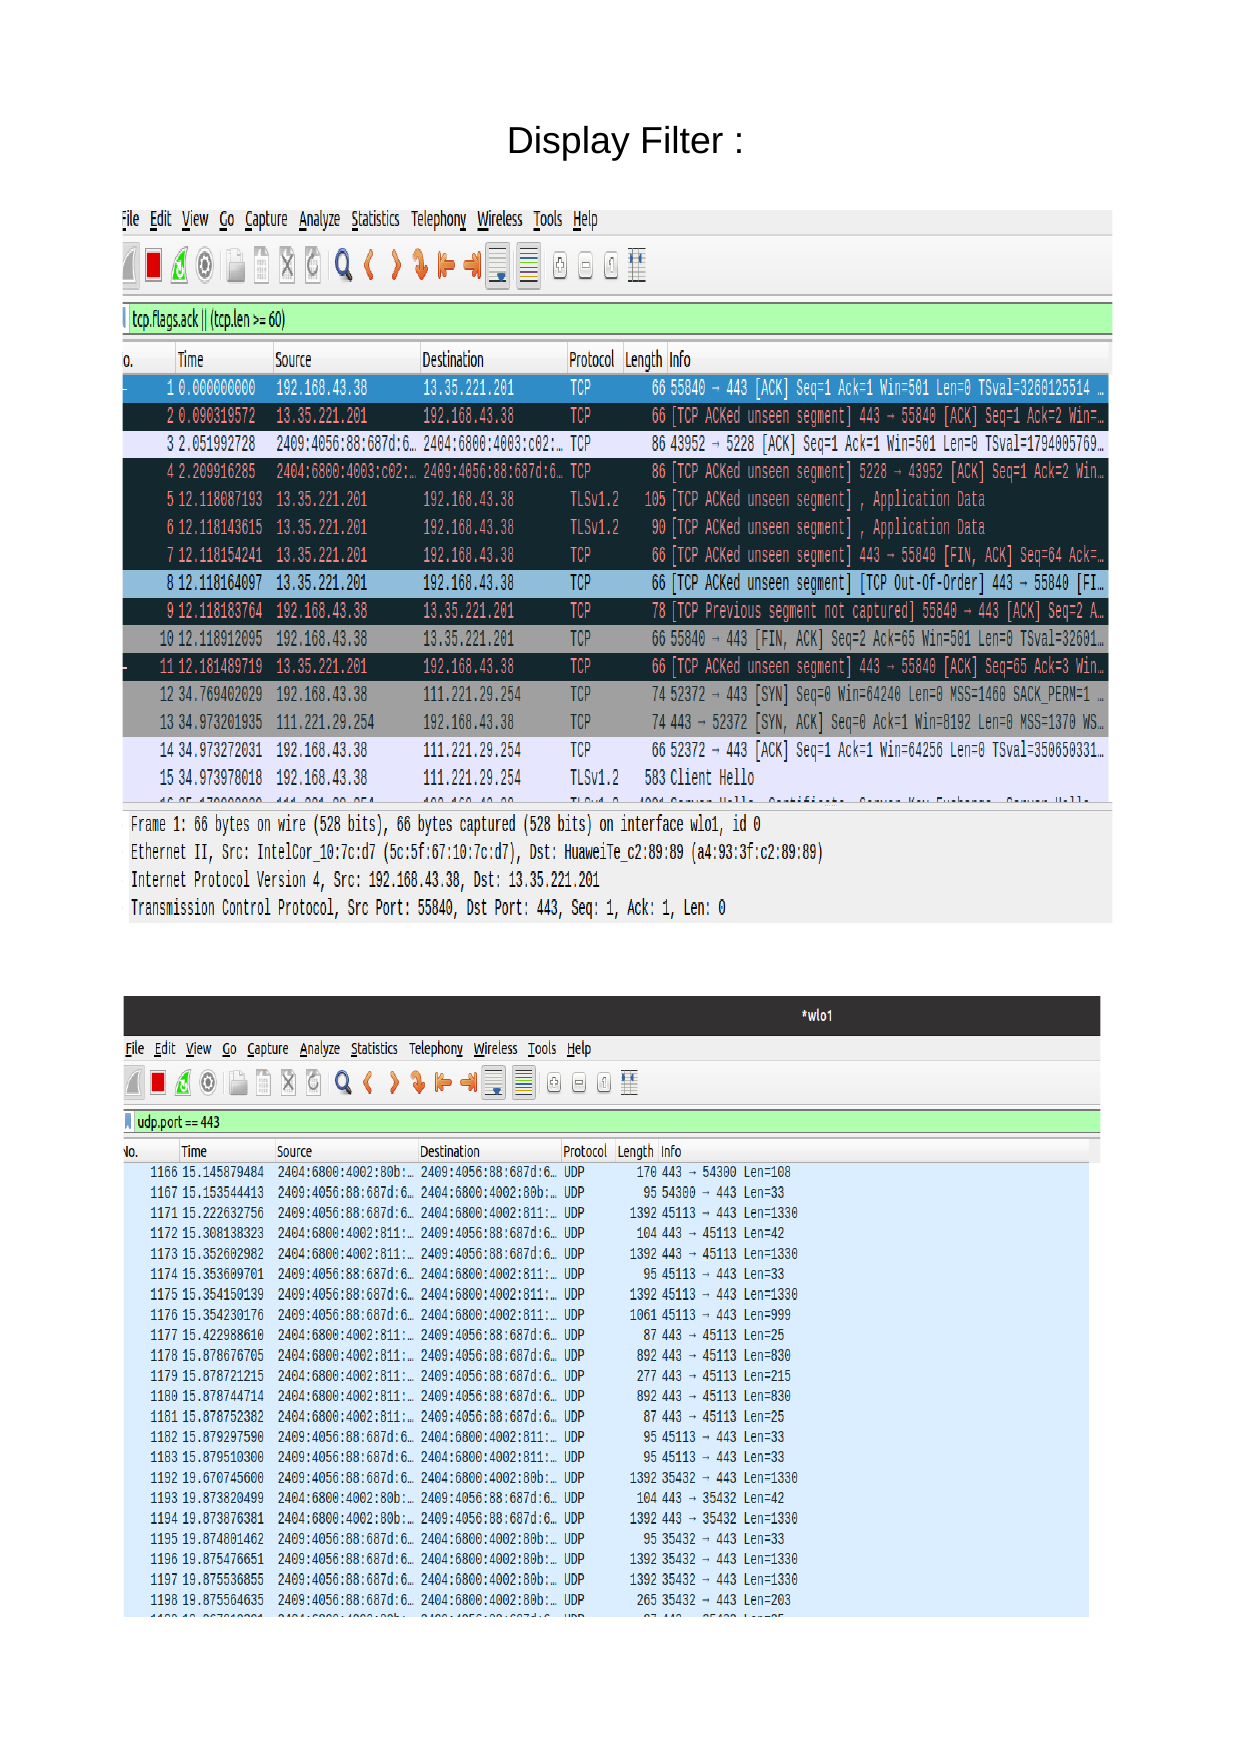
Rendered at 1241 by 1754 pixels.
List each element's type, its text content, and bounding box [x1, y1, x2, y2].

subtitle Display Filter : [118, 118, 1122, 161]
picture [122, 210, 756, 781]
picture [123, 996, 786, 1617]
